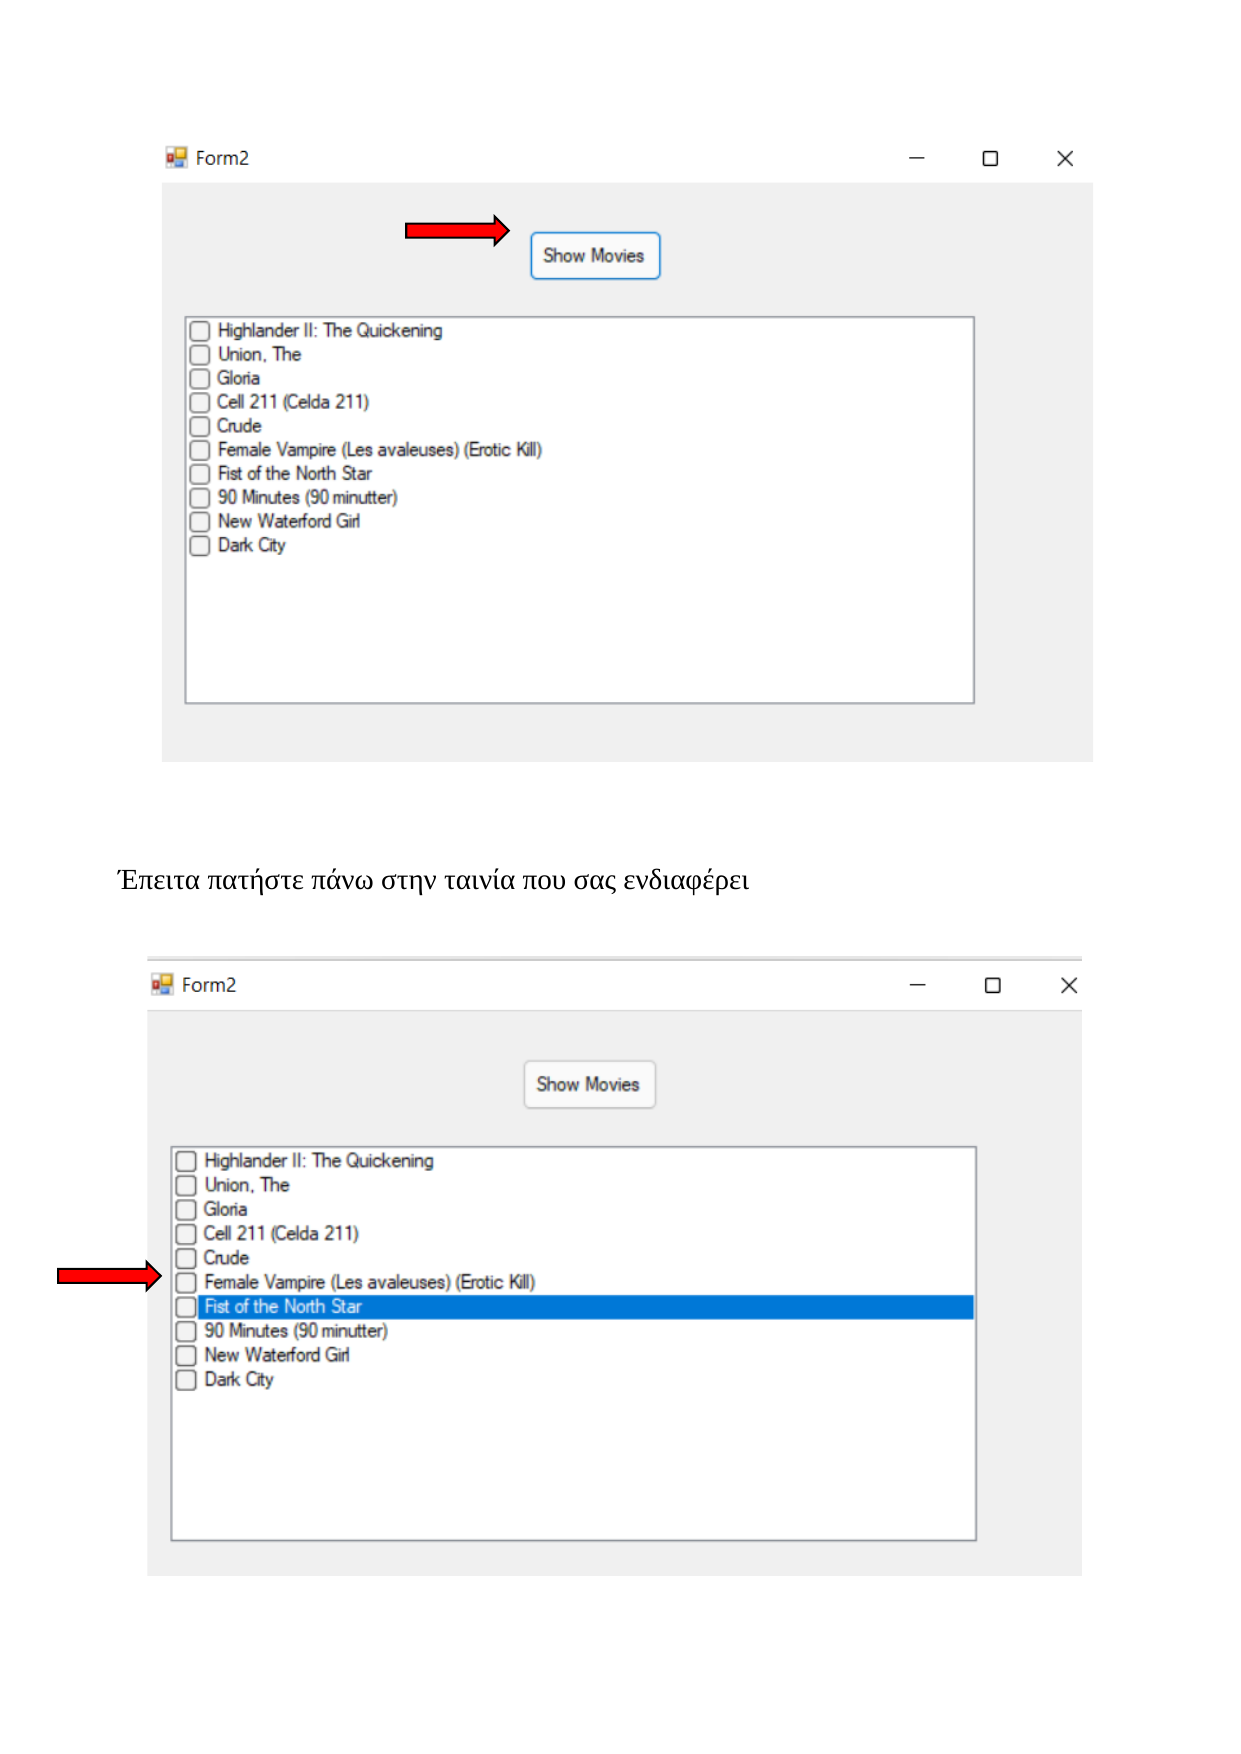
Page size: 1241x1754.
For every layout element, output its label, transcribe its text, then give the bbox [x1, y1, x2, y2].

text Έπειτα πατήστε πάνω στην ταινία που σας ενδιαφέρει [118, 862, 1122, 895]
